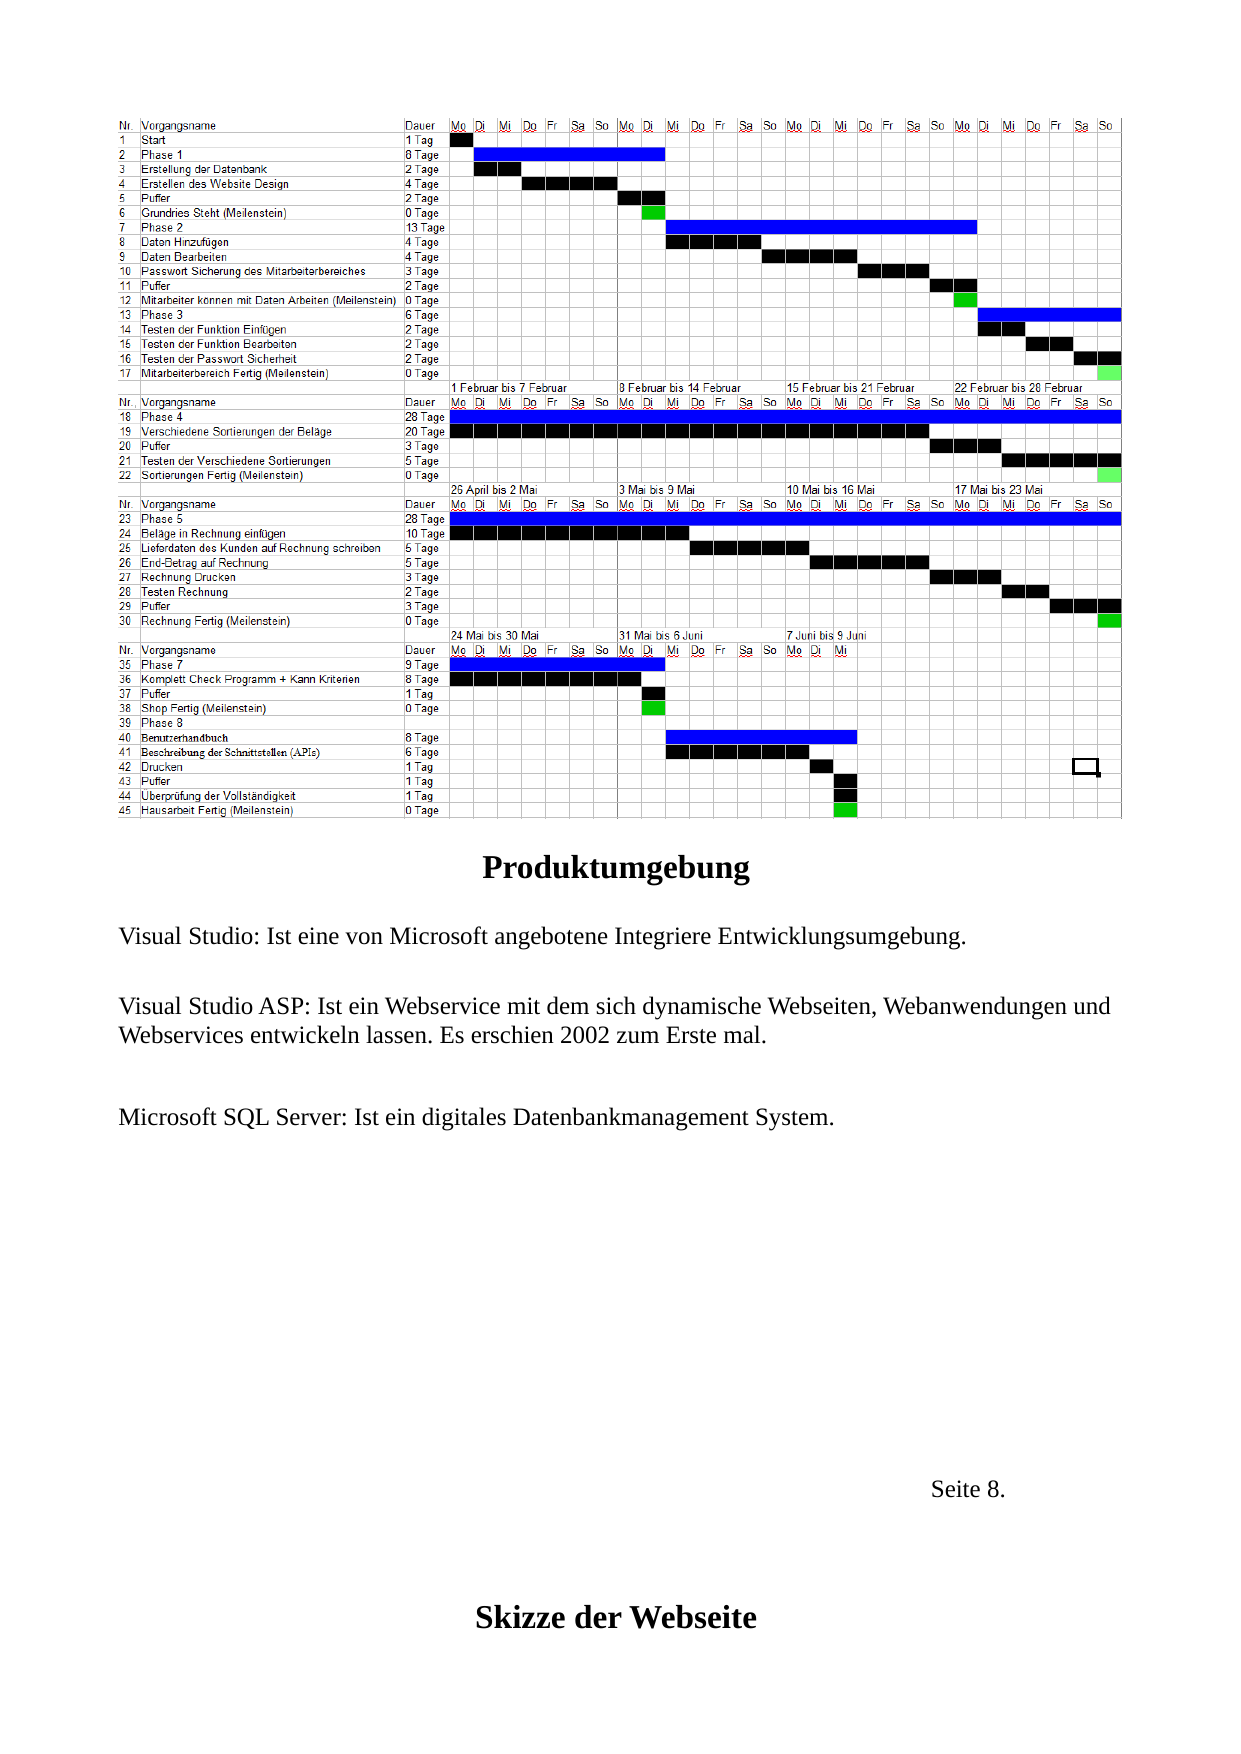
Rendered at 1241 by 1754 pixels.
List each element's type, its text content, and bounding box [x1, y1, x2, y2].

text Produktumgebung [118, 847, 1122, 885]
text Visual Studio: Ist eine von Microsoft angebotene Integriere Entwicklungsumgebung. [118, 921, 1122, 950]
picture [118, 118, 1123, 819]
text Visual Studio ASP: Ist ein Webservice mit dem sich dynamische Webseiten, Webanwendungen und Webservices entwickeln lassen. Es erschien 2002 zum Erste mal. [118, 991, 1122, 1049]
text Seite 8. [118, 1474, 1122, 1502]
text Skizze der Webseite [118, 1597, 1122, 1636]
text Microsoft SQL Server: Ist ein digitales Datenbankmanagement System. [118, 1102, 1122, 1131]
